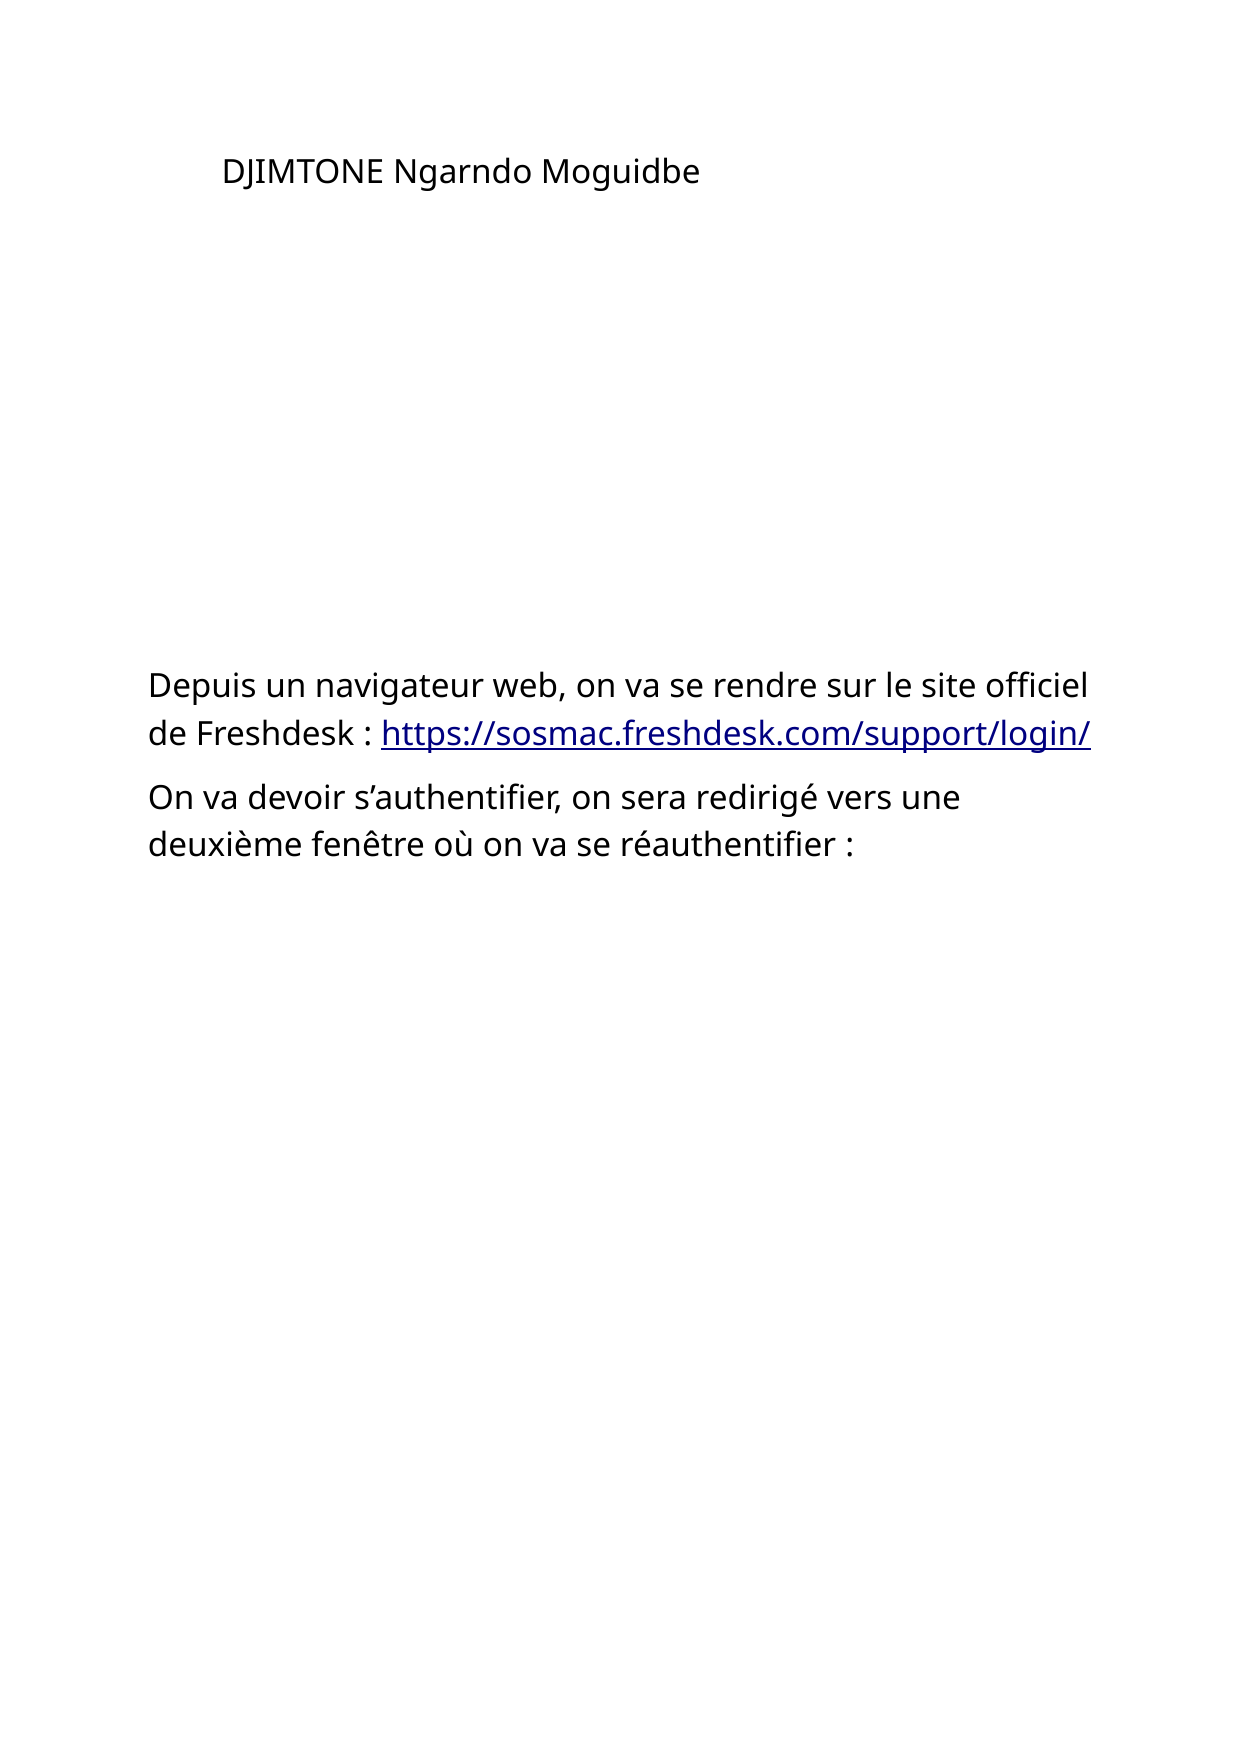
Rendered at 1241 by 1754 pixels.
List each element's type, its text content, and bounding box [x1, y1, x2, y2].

text On va devoir s’authentifier, on sera redirigé vers une deuxième fenêtre où on va se réauthentifier : [148, 774, 1093, 867]
text DJIMTONE Ngarndo Moguidbe [148, 148, 1093, 193]
text Depuis un navigateur web, on va se rendre sur le site officiel de Freshdesk : https://sosmac.freshdesk.com/support/login/ [148, 662, 1093, 755]
